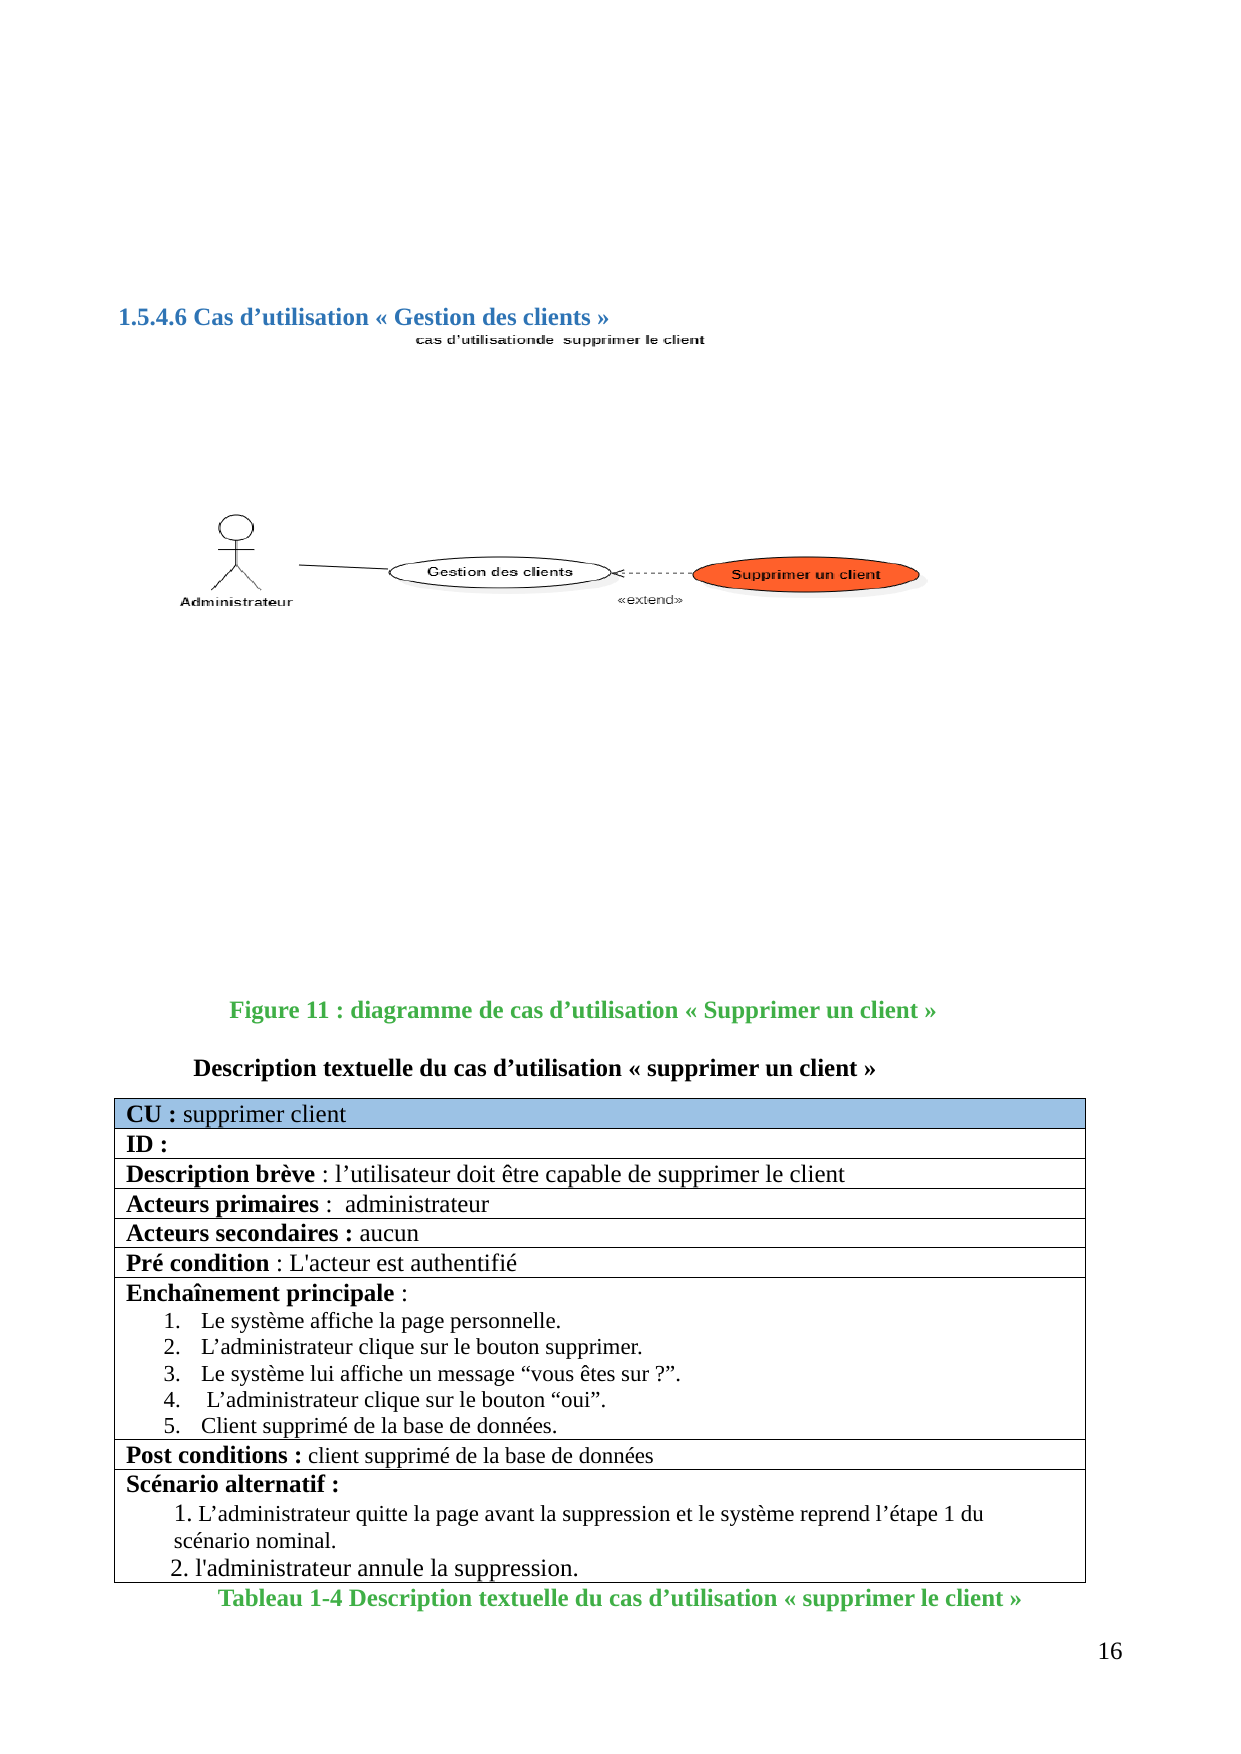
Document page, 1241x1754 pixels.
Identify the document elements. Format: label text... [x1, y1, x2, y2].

picture [177, 330, 944, 756]
table_cell ID : [115, 1129, 1085, 1158]
table_cell Acteurs primaires : administrateur [115, 1189, 1085, 1217]
table_header CU : supprimer client [115, 1099, 1085, 1128]
table_cell Post conditions : client supprimé de la base de données [115, 1440, 1085, 1468]
table_cell Acteurs secondaires : aucun [115, 1219, 1085, 1247]
table_cell Description brève : l’utilisateur doit être capable de supprimer le client [115, 1159, 1085, 1188]
table_cell Scénario alternatif : 1. L’administrateur quitte la page avant la suppression et le système reprend l’étape 1 du scénario nominal. 2. l'administrateur annule la suppression. [115, 1470, 1085, 1582]
text 1.5.4.6 Cas d’utilisation « Gestion des clients » [118, 302, 1122, 331]
table_cell Enchaînement principale : Le système affiche la page personnelle. L’administrateur clique sur le bouton supprimer. Le système lui affiche un message “vous êtes sur ?”. L’administrateur clique sur le bouton “oui”. Client supprimé de la base de données. [115, 1278, 1085, 1439]
text Tableau 1-4 Description textuelle du cas d’utilisation « supprimer le client » [118, 1583, 1122, 1612]
table_cell Pré condition : L'acteur est authentifié [115, 1248, 1085, 1277]
text Figure 11 : diagramme de cas d’utilisation « Supprimer un client » [88, 995, 1078, 1024]
list Description textuelle du cas d’utilisation « supprimer un client » [193, 1053, 1122, 1082]
